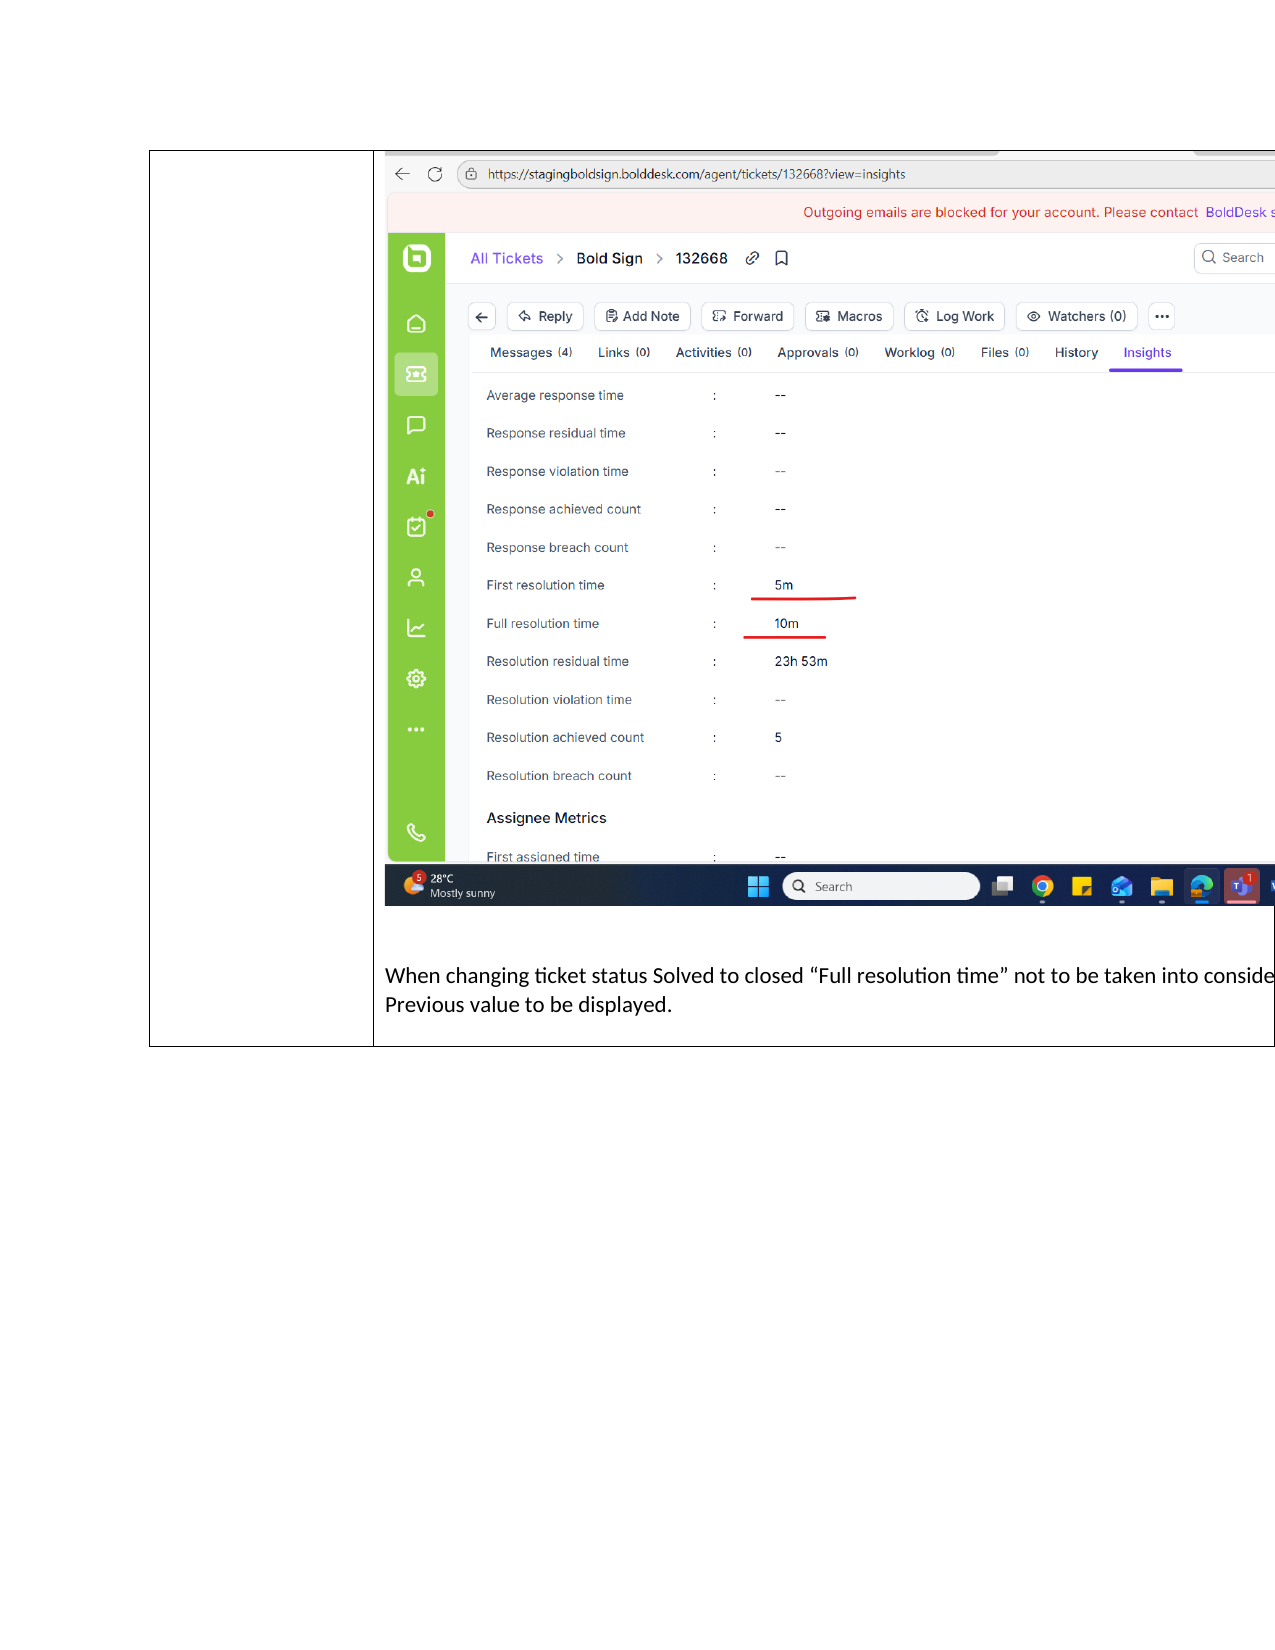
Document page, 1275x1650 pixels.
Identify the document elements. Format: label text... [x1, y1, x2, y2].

table_cell [150, 151, 373, 1046]
table_cell When changing ticket status Solved to closed “Full resolution time” not to be taken into consideration: Previous value to be displayed. [374, 151, 1274, 1046]
